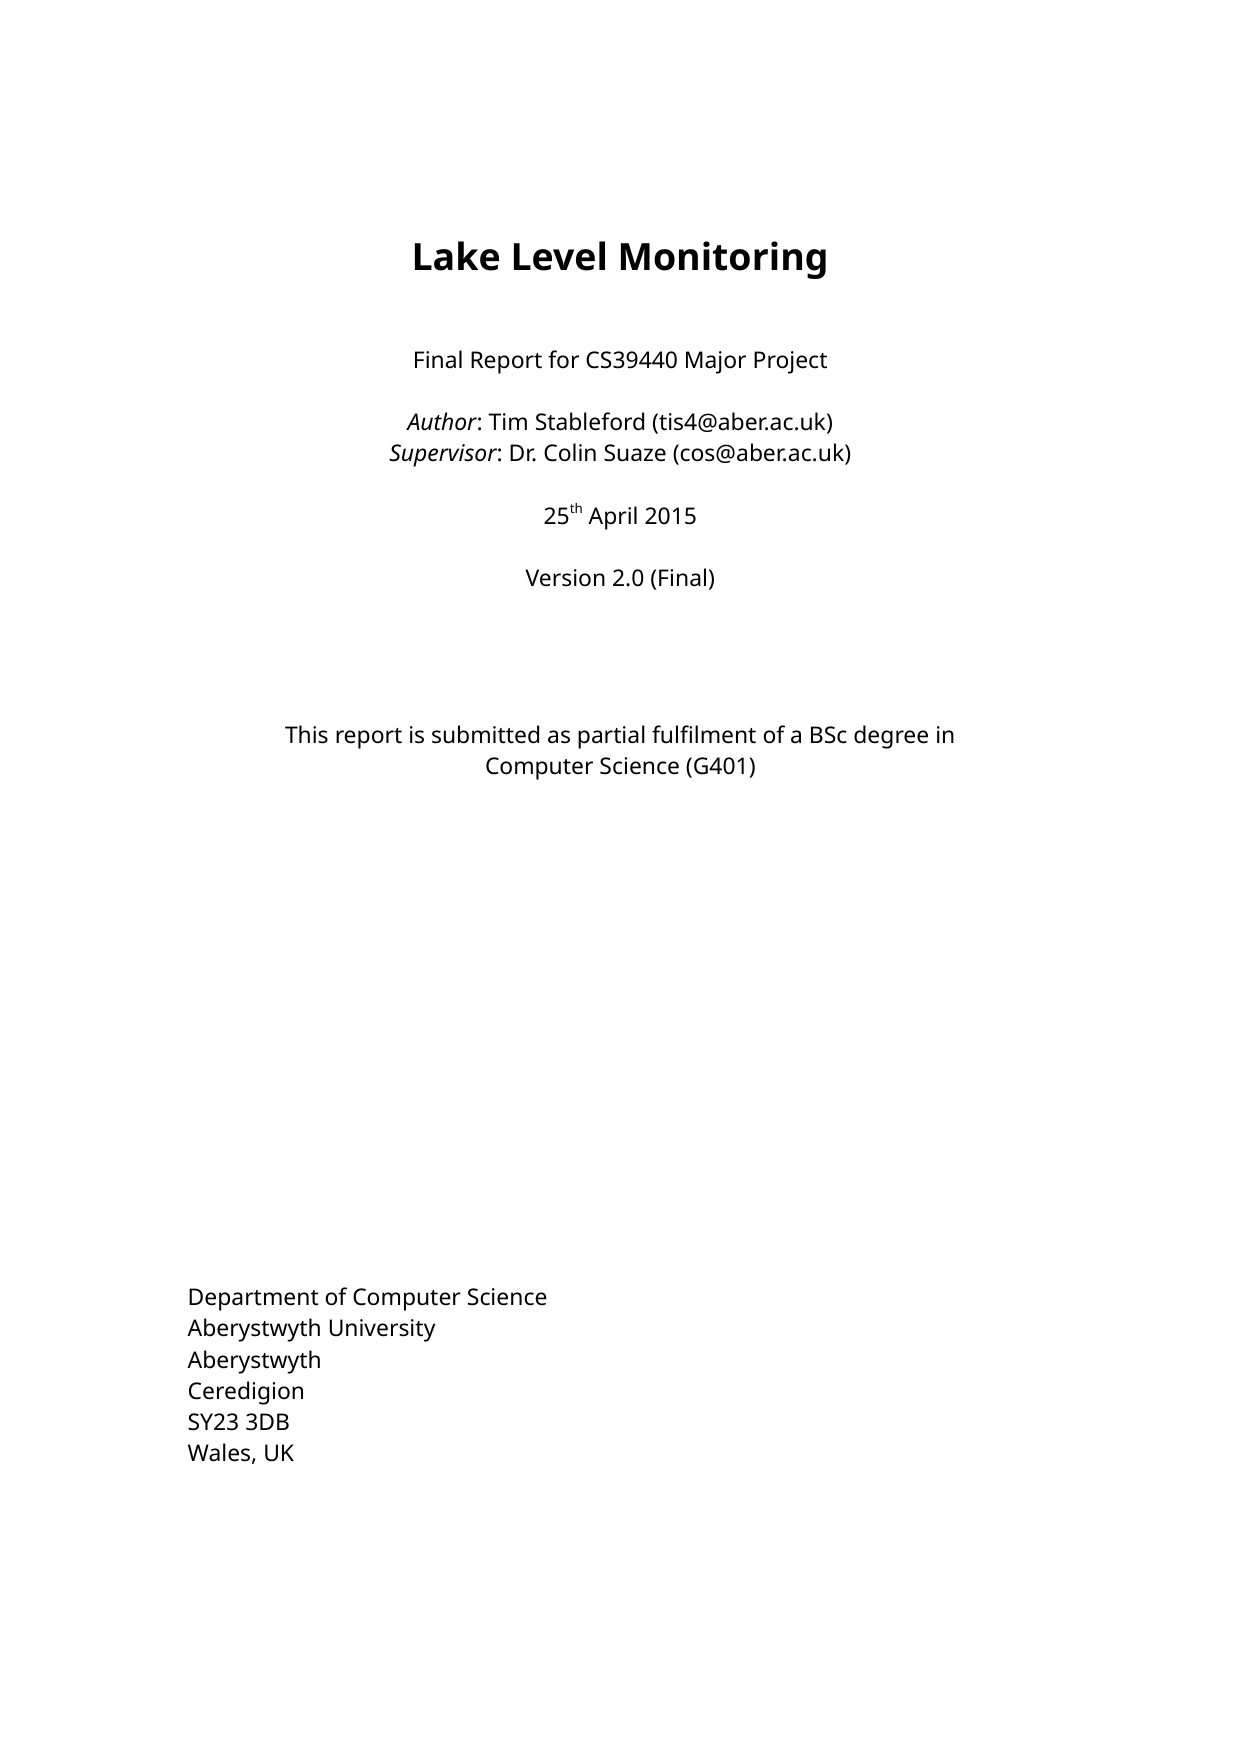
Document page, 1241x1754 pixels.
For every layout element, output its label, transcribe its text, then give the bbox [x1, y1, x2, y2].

text Final Report for CS39440 Major Project [187, 343, 1053, 375]
text Aberystwyth University [187, 1312, 1053, 1343]
text Ceredigion [187, 1375, 1053, 1406]
text Department of Computer Science [187, 1281, 1053, 1312]
text Wales, UK [187, 1437, 1053, 1468]
text Author: Tim Stableford (tis4@aber.ac.uk) [187, 406, 1053, 437]
text SY23 3DB [187, 1406, 1053, 1437]
text Lake Level Monitoring [187, 230, 1053, 281]
text 25th April 2015 [187, 500, 1053, 531]
text This report is submitted as partial fulfilment of a BSc degree in Computer Science (G401) [187, 718, 1053, 781]
text Supervisor: Dr. Colin Suaze (cos@aber.ac.uk) [187, 437, 1053, 468]
text Version 2.0 (Final) [187, 562, 1053, 593]
text Aberystwyth [187, 1343, 1053, 1375]
